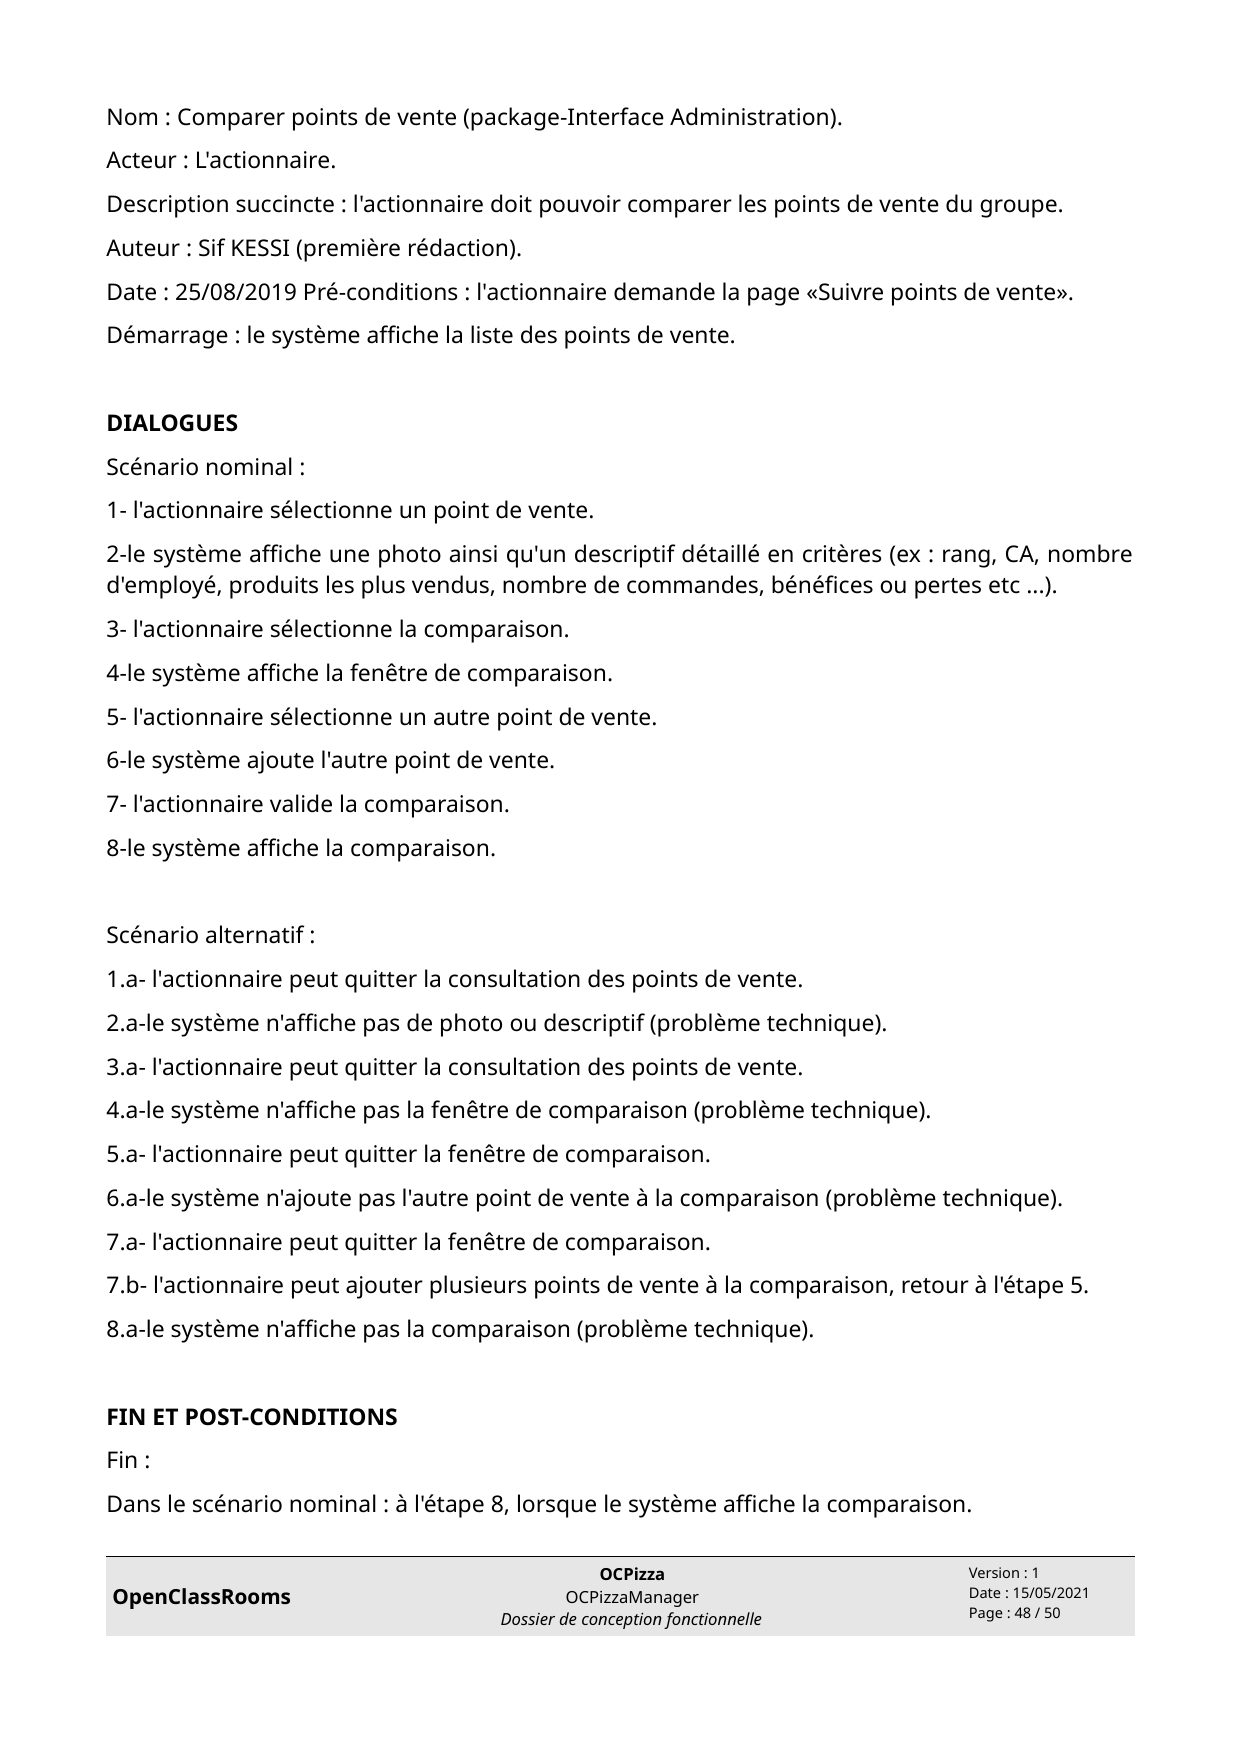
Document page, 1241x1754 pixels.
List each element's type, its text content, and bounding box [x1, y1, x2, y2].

text Démarrage : le système affiche la liste des points de vente. [106, 319, 1134, 350]
text 5.a- l'actionnaire peut quitter la fenêtre de comparaison. [106, 1138, 1134, 1169]
text 8.a-le système n'affiche pas la comparaison (problème technique). [106, 1313, 1134, 1344]
text Description succincte : l'actionnaire doit pouvoir comparer les points de vente du groupe. [106, 188, 1134, 219]
text Scénario nominal : [106, 450, 1134, 482]
text 4-le système affiche la fenêtre de comparaison. [106, 657, 1134, 688]
text 1.a- l'actionnaire peut quitter la consultation des points de vente. [106, 963, 1134, 994]
text Scénario alternatif : [106, 919, 1134, 950]
text Date : 25/08/2019 Pré-conditions : l'actionnaire demande la page «Suivre points de vente». [106, 275, 1134, 307]
text Dans le scénario nominal : à l'étape 8, lorsque le système affiche la comparaison. [106, 1488, 1134, 1519]
text 2.a-le système n'affiche pas de photo ou descriptif (problème technique). [106, 1007, 1134, 1038]
text Acteur : L'actionnaire. [106, 144, 1134, 175]
text 6.a-le système n'ajoute pas l'autre point de vente à la comparaison (problème technique). [106, 1182, 1134, 1213]
text 4.a-le système n'affiche pas la fenêtre de comparaison (problème technique). [106, 1094, 1134, 1125]
text 3.a- l'actionnaire peut quitter la consultation des points de vente. [106, 1050, 1134, 1082]
text 1- l'actionnaire sélectionne un point de vente. [106, 494, 1134, 525]
text Fin : [106, 1444, 1134, 1475]
text 7.b- l'actionnaire peut ajouter plusieurs points de vente à la comparaison, retour à l'étape 5. [106, 1269, 1134, 1300]
text Nom : Comparer points de vente (package-Interface Administration). [106, 100, 1134, 132]
text 7.a- l'actionnaire peut quitter la fenêtre de comparaison. [106, 1225, 1134, 1257]
text DIALOGUES [106, 407, 1134, 438]
text 2-le système affiche une photo ainsi qu'un descriptif détaillé en critères (ex : rang, CA, nombre d'employé, produits les plus vendus, nombre de commandes, bénéfices ou pertes etc ...). [106, 538, 1134, 600]
text FIN ET POST-CONDITIONS [106, 1400, 1134, 1432]
text Auteur : Sif KESSI (première rédaction). [106, 232, 1134, 263]
text 8-le système affiche la comparaison. [106, 832, 1134, 863]
text 5- l'actionnaire sélectionne un autre point de vente. [106, 700, 1134, 732]
text 7- l'actionnaire valide la comparaison. [106, 788, 1134, 819]
text 6-le système ajoute l'autre point de vente. [106, 744, 1134, 775]
text 3- l'actionnaire sélectionne la comparaison. [106, 613, 1134, 644]
